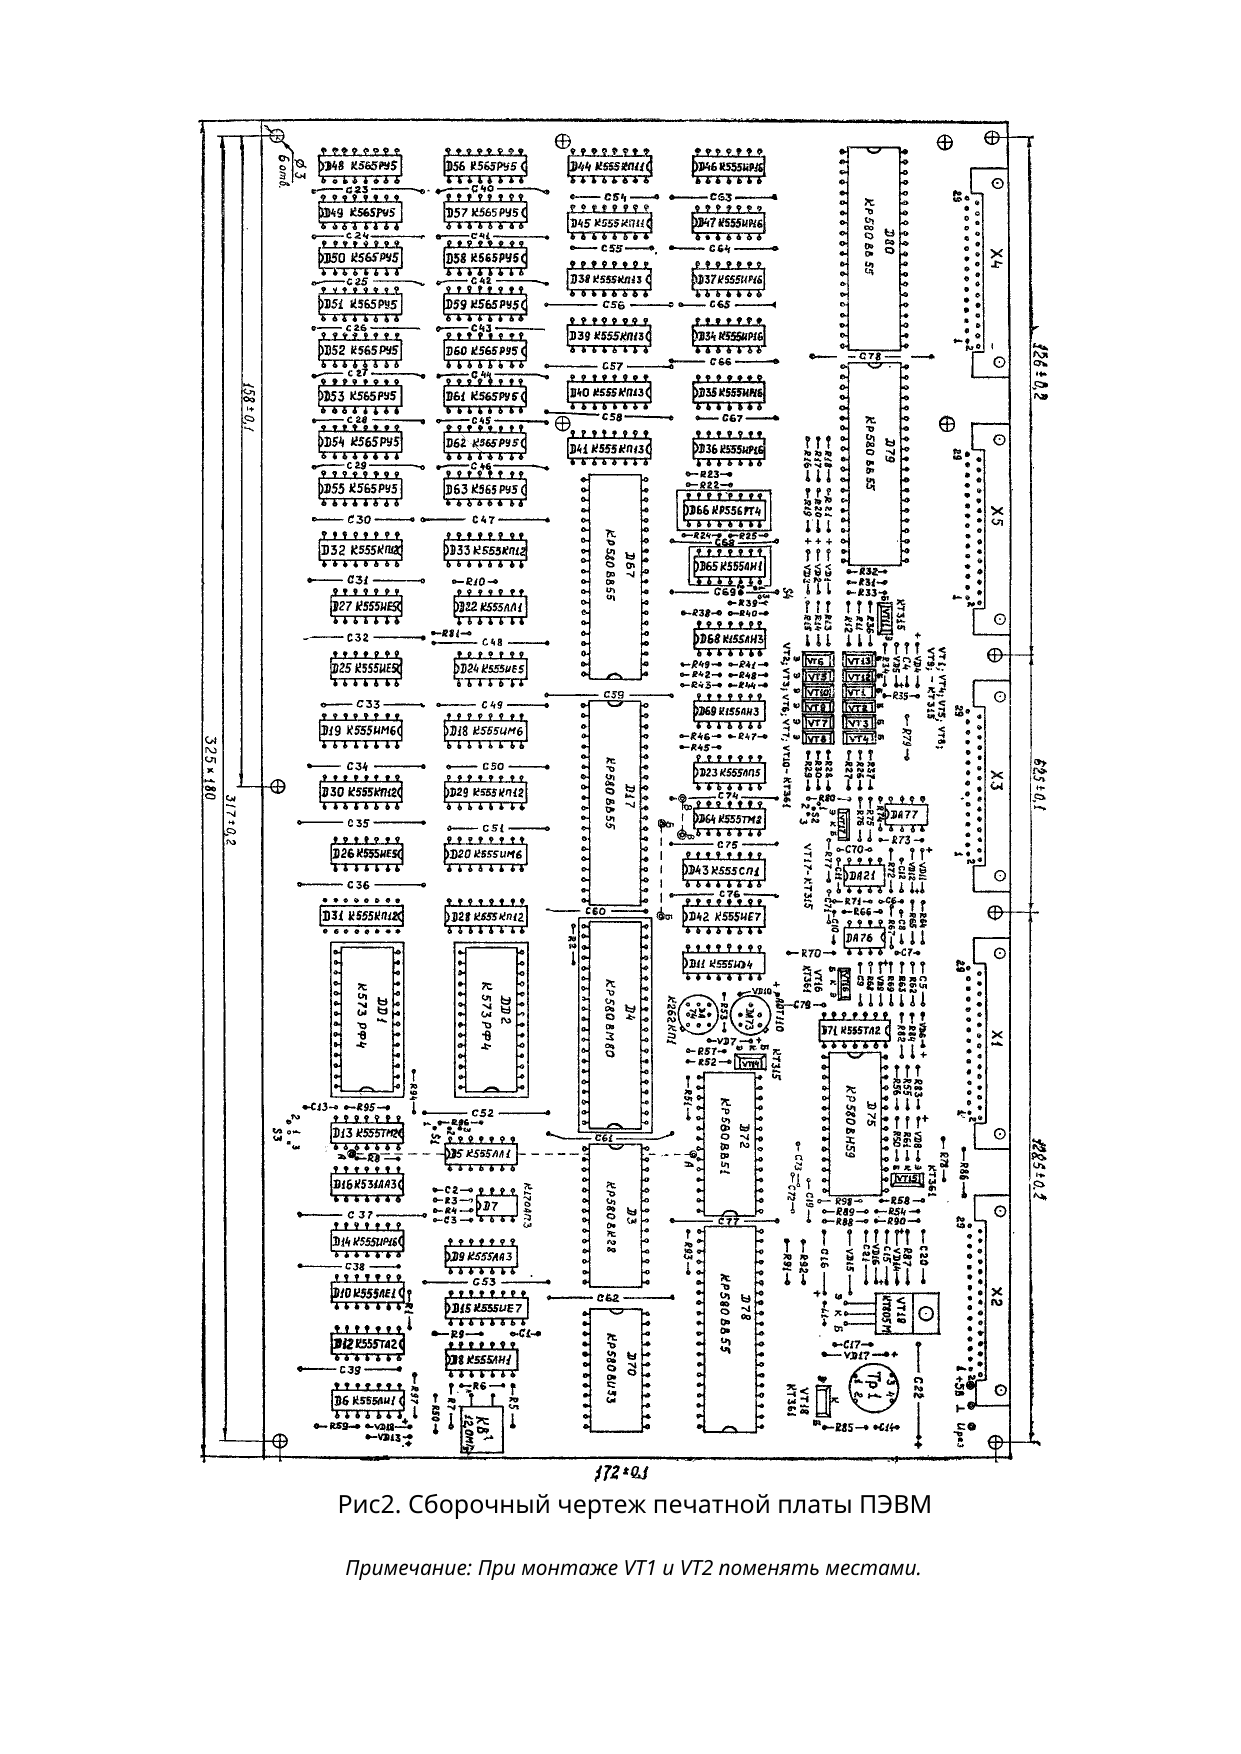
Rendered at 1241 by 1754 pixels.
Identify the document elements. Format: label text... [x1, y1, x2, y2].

text Рис2. Сборочный чертеж печатной платы ПЭВМ [118, 118, 1122, 1521]
picture [192, 118, 1049, 1482]
text Примечание: При монтаже VT1 и VT2 поменять местами. [118, 1553, 1122, 1581]
